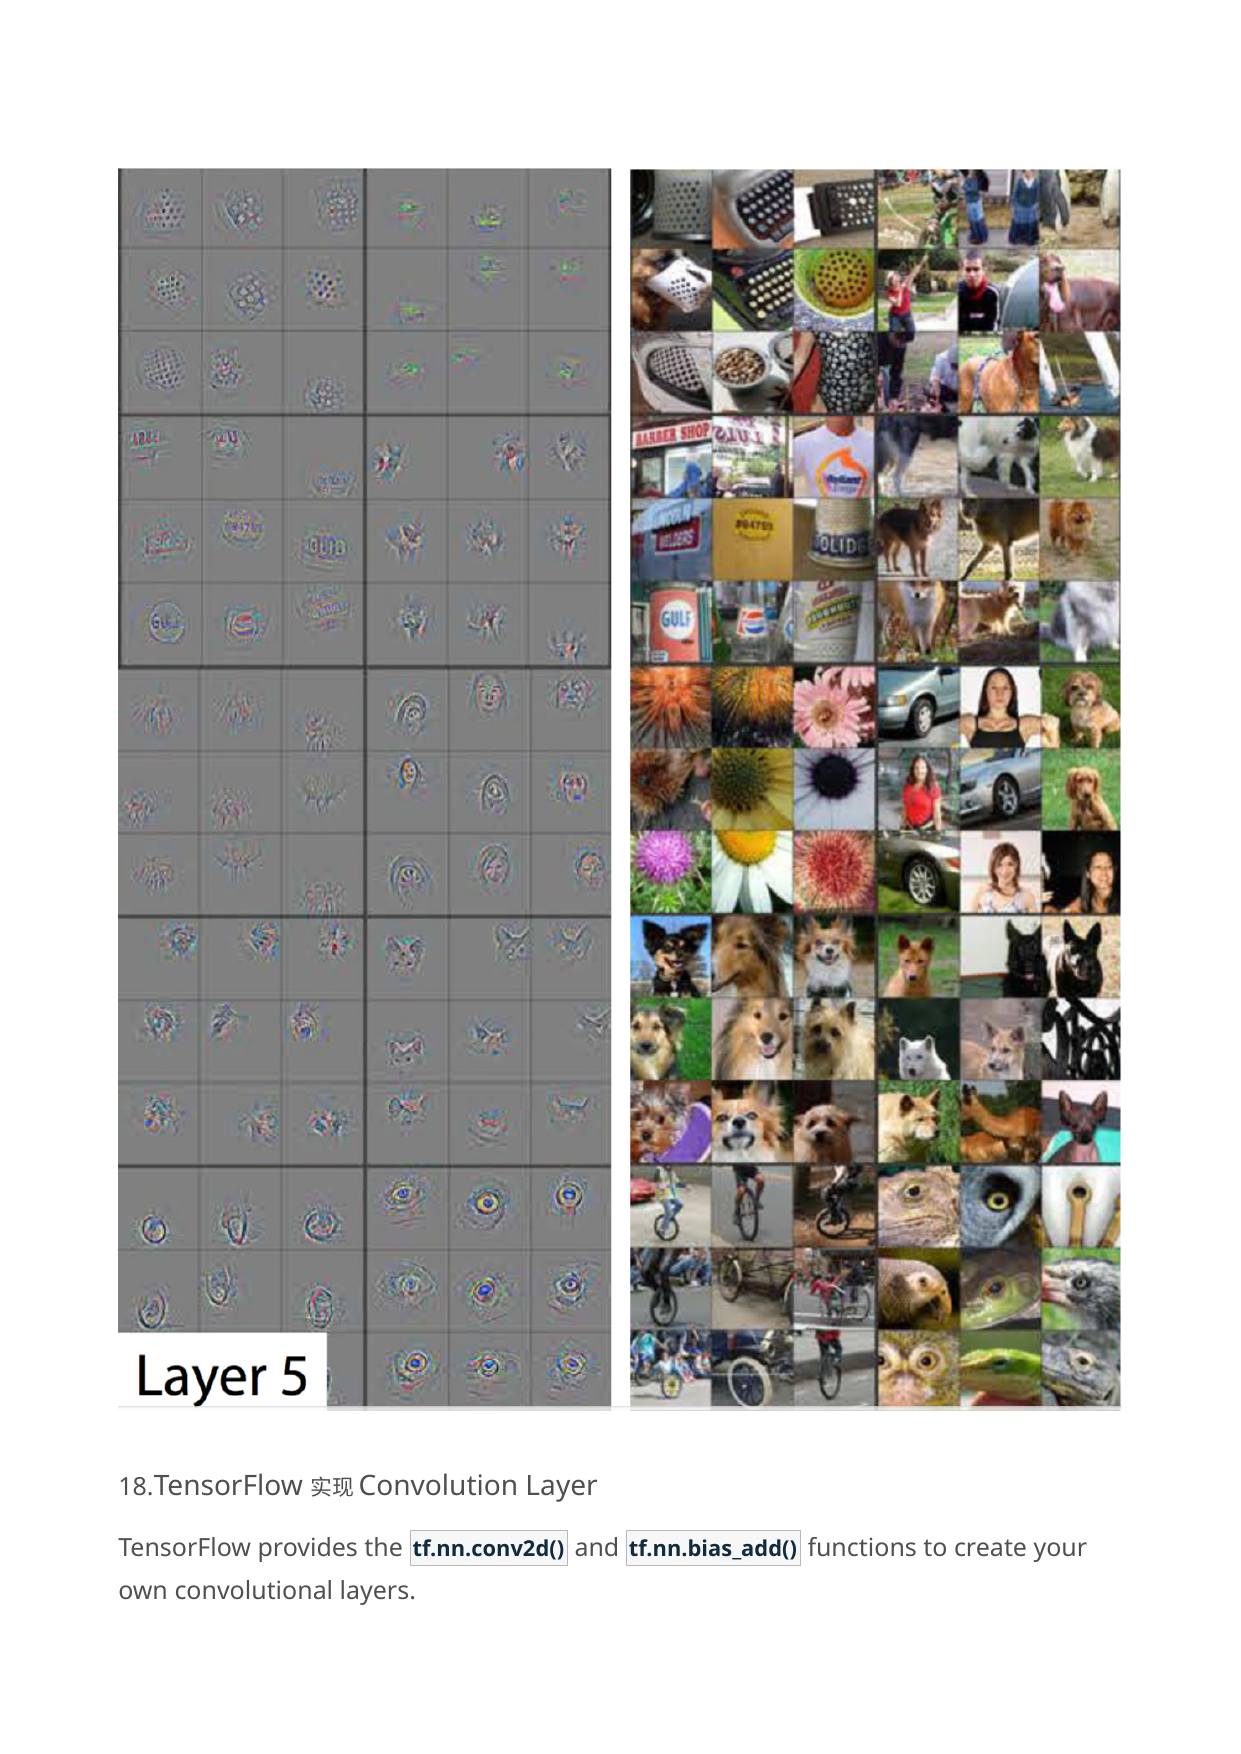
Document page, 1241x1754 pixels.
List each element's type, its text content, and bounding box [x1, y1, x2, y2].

text TensorFlow provides the tf.nn.conv2d() and tf.nn.bias_add() functions to create your own convolutional layers. [118, 1526, 1122, 1606]
picture [118, 167, 1123, 1411]
text 18.TensorFlow 实现Convolution Layer [118, 1466, 1122, 1504]
